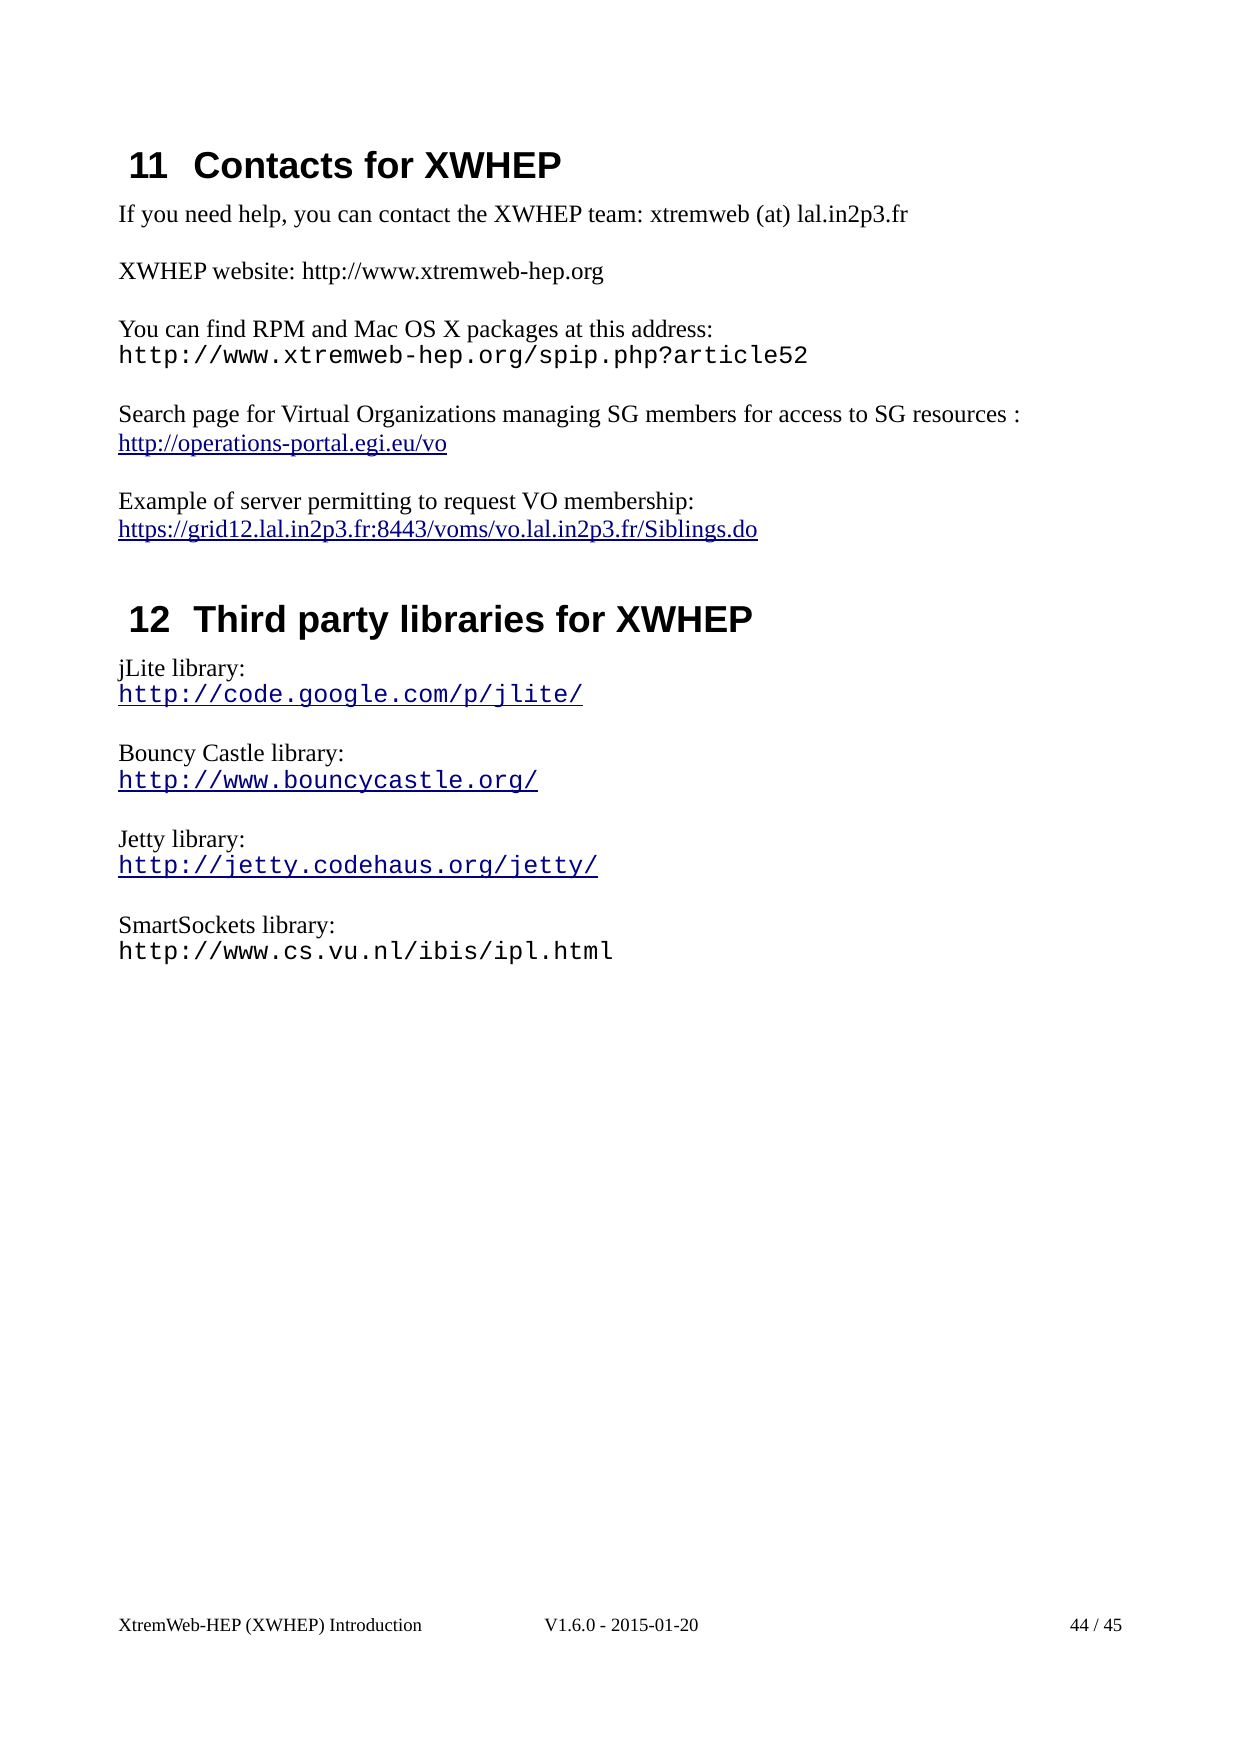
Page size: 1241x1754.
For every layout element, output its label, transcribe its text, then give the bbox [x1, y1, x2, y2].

text If you need help, you can contact the XWHEP team: xtremweb (at) lal.in2p3.fr [118, 199, 1122, 227]
text SmartSockets library: [118, 910, 1122, 938]
text http://www.bouncycastle.org/ [118, 767, 1122, 796]
text Example of server permitting to request VO membership: [118, 486, 1122, 514]
subtitle Contacts for XWHEP [118, 143, 1122, 186]
text XWHEP website: http://www.xtremweb-hep.org [118, 256, 1122, 285]
text You can find RPM and Mac OS X packages at this address: [118, 314, 1122, 342]
text Jetty library: [118, 824, 1122, 853]
text http://www.cs.vu.nl/ibis/ipl.html [118, 938, 1122, 967]
text https://grid12.lal.in2p3.fr:8443/voms/vo.lal.in2p3.fr/Siblings.do [118, 514, 1122, 543]
subtitle Third party libraries for XWHEP [118, 597, 1122, 640]
text Bouncy Castle library: [118, 738, 1122, 767]
text http://jetty.codehaus.org/jetty/ [118, 853, 1122, 881]
text jLite library: [118, 653, 1122, 681]
text http://code.google.com/p/jlite/ [118, 681, 1122, 710]
text http://www.xtremweb-hep.org/spip.php?article52 [118, 342, 1122, 371]
text http://operations-portal.egi.eu/vo [118, 428, 1122, 457]
text Search page for Virtual Organizations managing SG members for access to SG resources : [118, 399, 1122, 428]
